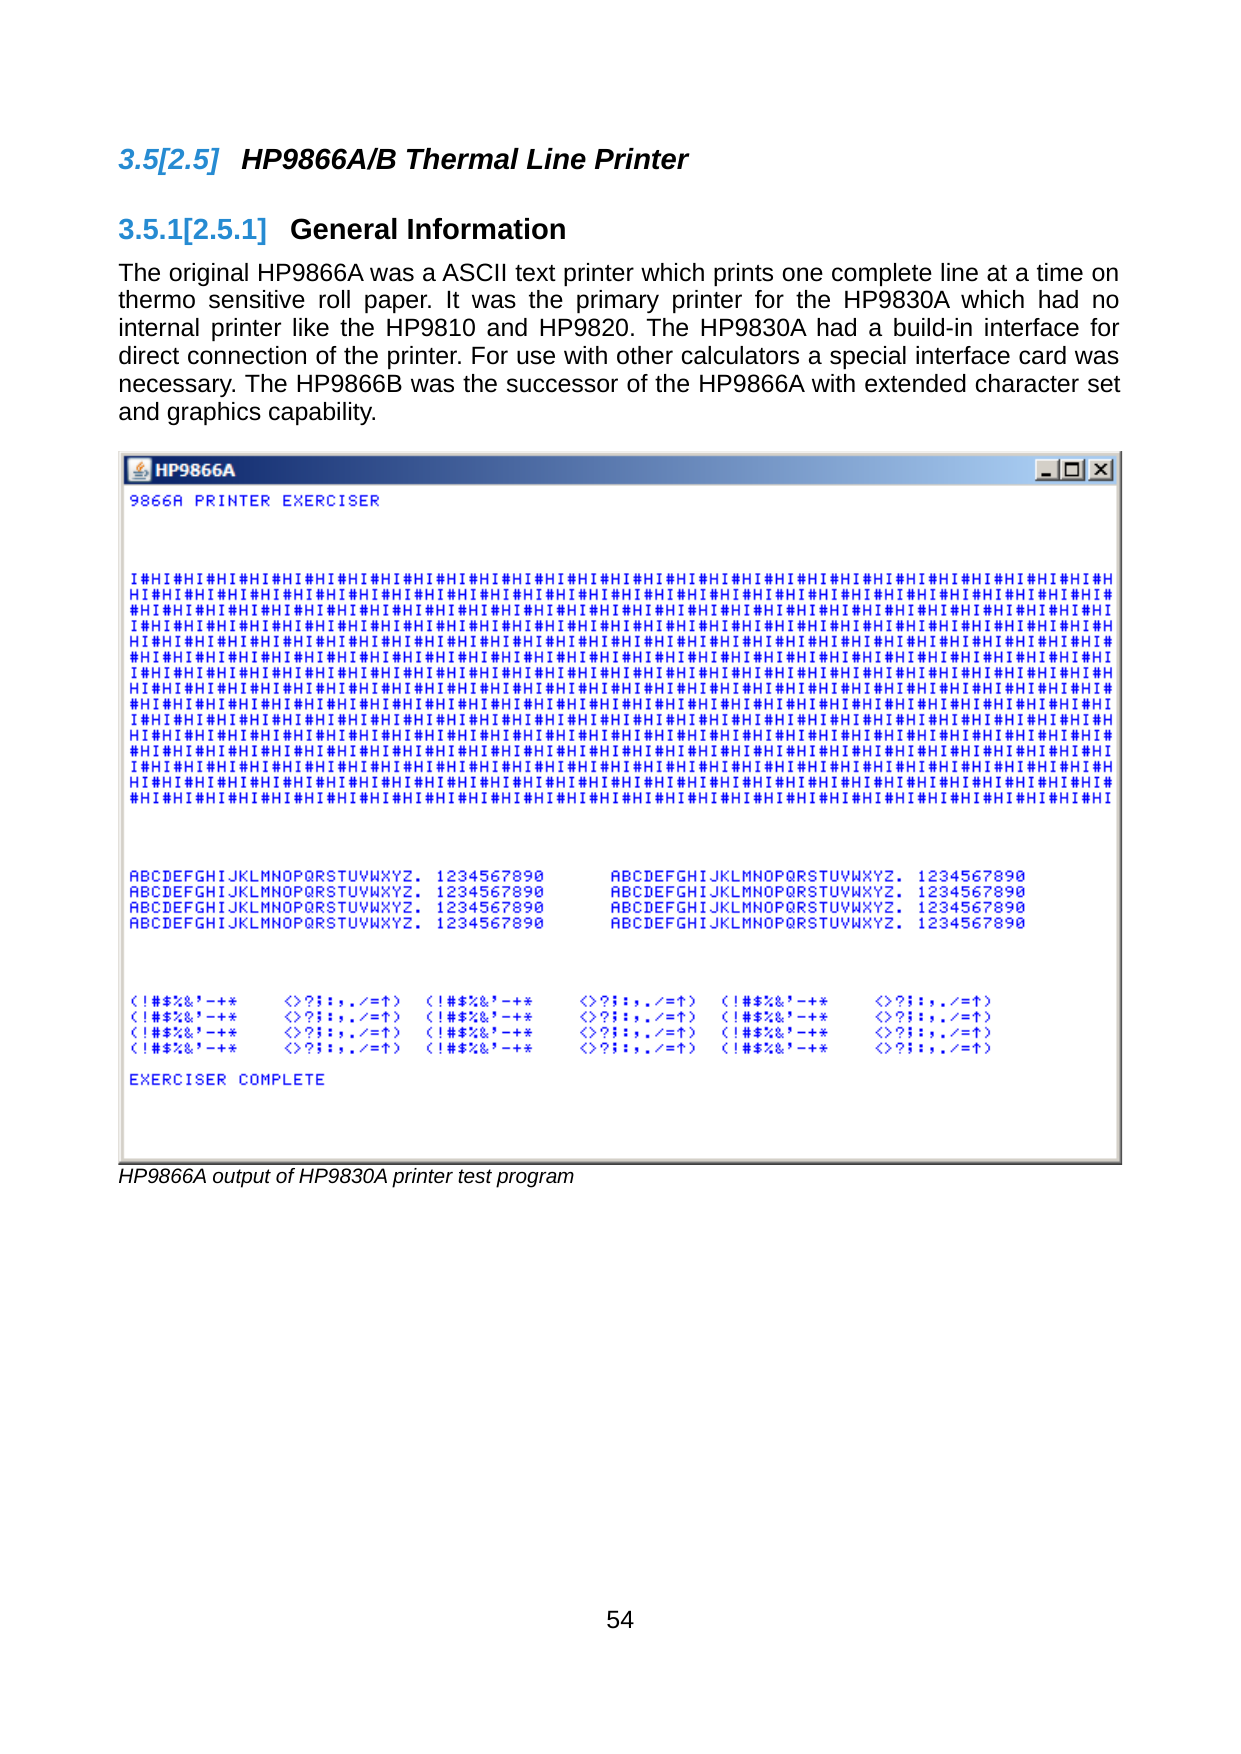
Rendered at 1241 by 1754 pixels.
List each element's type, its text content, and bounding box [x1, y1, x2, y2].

picture [118, 451, 1123, 1165]
text The original HP9866A was a ASCII text printer which prints one complete line at a time on thermo sensitive roll paper. It was the primary printer for the HP9830A which had no internal printer like the HP9810 and HP9820. The HP9830A had a build-in interface for direct connection of the printer. For use with other calculators a special interface card was necessary. The HP9866B was the successor of the HP9866A with extended character set and graphics capability. [118, 258, 1122, 426]
text HP9866A output of HP9830A printer test program [118, 1165, 1122, 1188]
subtitle General Information [118, 213, 1122, 246]
subtitle HP9866A/B Thermal Line Printer [118, 143, 1122, 176]
